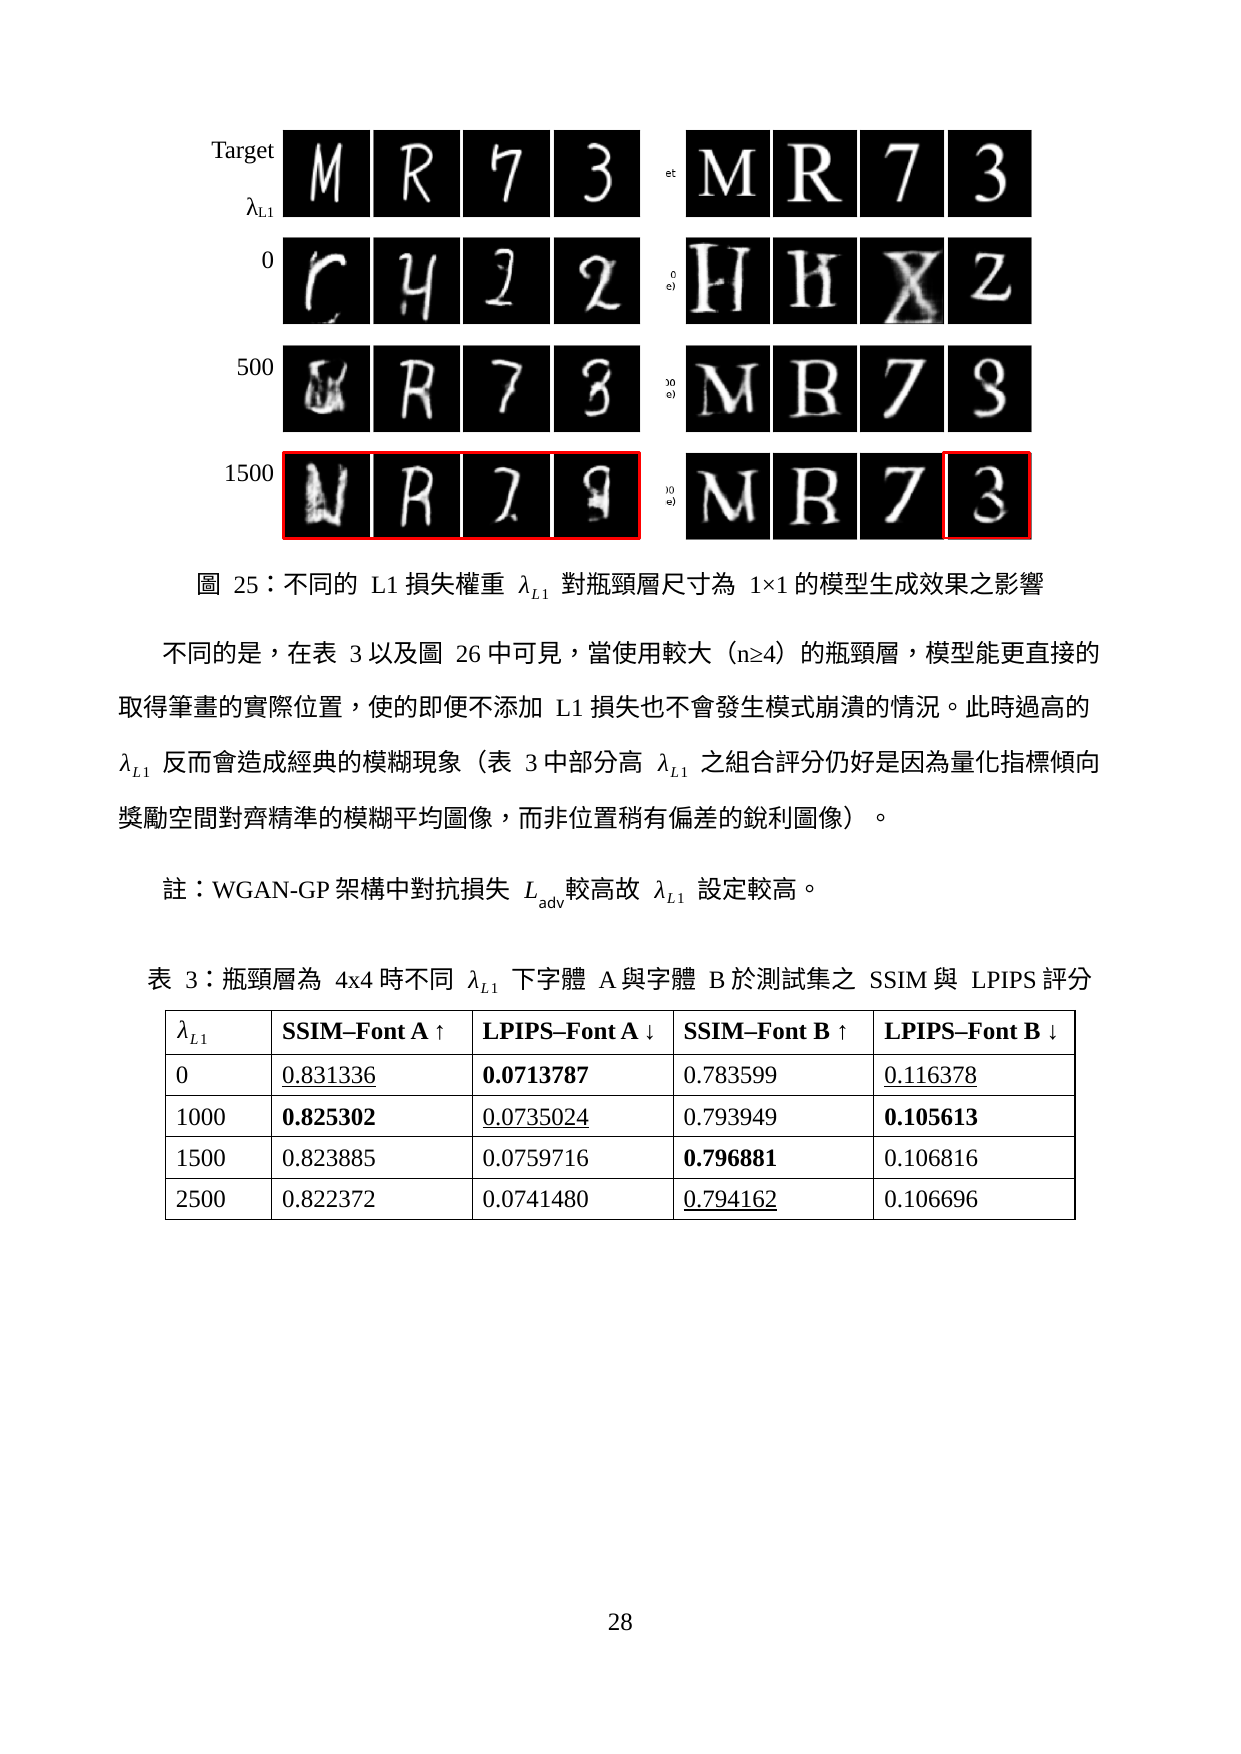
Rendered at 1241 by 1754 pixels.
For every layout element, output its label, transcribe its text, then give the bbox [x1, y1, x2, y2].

table_cell 0.116378 [874, 1055, 1074, 1095]
table_cell 0.783599 [674, 1055, 873, 1095]
table_cell 0.823885 [272, 1137, 472, 1177]
text 表 3：瓶頸層為 4x4 時不同 下字體 A 與字體 B 於測試集之 SSIM 與 LPIPS 評分 [118, 959, 1122, 997]
table_cell 0.793949 [674, 1096, 873, 1136]
table_header LPIPS–Font B ↓ [874, 1011, 1074, 1054]
table_header LPIPS–Font A ↓ [473, 1011, 673, 1054]
table_header [166, 1011, 271, 1054]
table_cell 0.106816 [874, 1137, 1074, 1177]
text 圖 25：不同的 L1 損失權重 對瓶頸層尺寸為 1×1 的模型生成效果之影響 [118, 564, 1122, 602]
table_cell 0 [166, 1055, 271, 1095]
table_cell 0.105613 [874, 1096, 1074, 1136]
table_cell 0.794162 [674, 1179, 873, 1219]
table_cell 0.0735024 [473, 1096, 673, 1136]
table_cell 0.825302 [272, 1096, 472, 1136]
table_cell 1000 [166, 1096, 271, 1136]
picture [665, 123, 1037, 546]
table_cell 0.0759716 [473, 1137, 673, 1177]
text 註：WGAN-GP 架構中對抗損失 較高故 設定較高。 [118, 869, 1122, 912]
table_header [118, 118, 656, 551]
table_cell 1500 [166, 1137, 271, 1177]
table_cell 2500 [166, 1179, 271, 1219]
table_cell 0.831336 [272, 1055, 472, 1095]
table_header SSIM–Font A ↑ [272, 1011, 472, 1054]
table_cell 0.0713787 [473, 1055, 673, 1095]
table_cell 0.796881 [674, 1137, 873, 1177]
table_cell 0.822372 [272, 1179, 472, 1219]
table_cell 0.0741480 [473, 1179, 673, 1219]
picture [213, 123, 646, 546]
table_cell 0.106696 [874, 1179, 1074, 1219]
table_header SSIM–Font B ↑ [674, 1011, 873, 1054]
text 不同的是，在表 3 以及圖 26 中可見，當使用較大（n≥4）的瓶頸層，模型能更直接的取得筆畫的實際位置，使的即便不添加 L1 損失也不會發生模式崩潰的情況。此時過高的 反而會造成經典的模糊現象（表 3 中部分高 之組合評分仍好是因為量化指標傾向獎勵空間對齊精準的模糊平均圖像，而非位置稍有偏差的銳利圖像）。 [118, 633, 1122, 835]
table_header [656, 118, 1122, 551]
